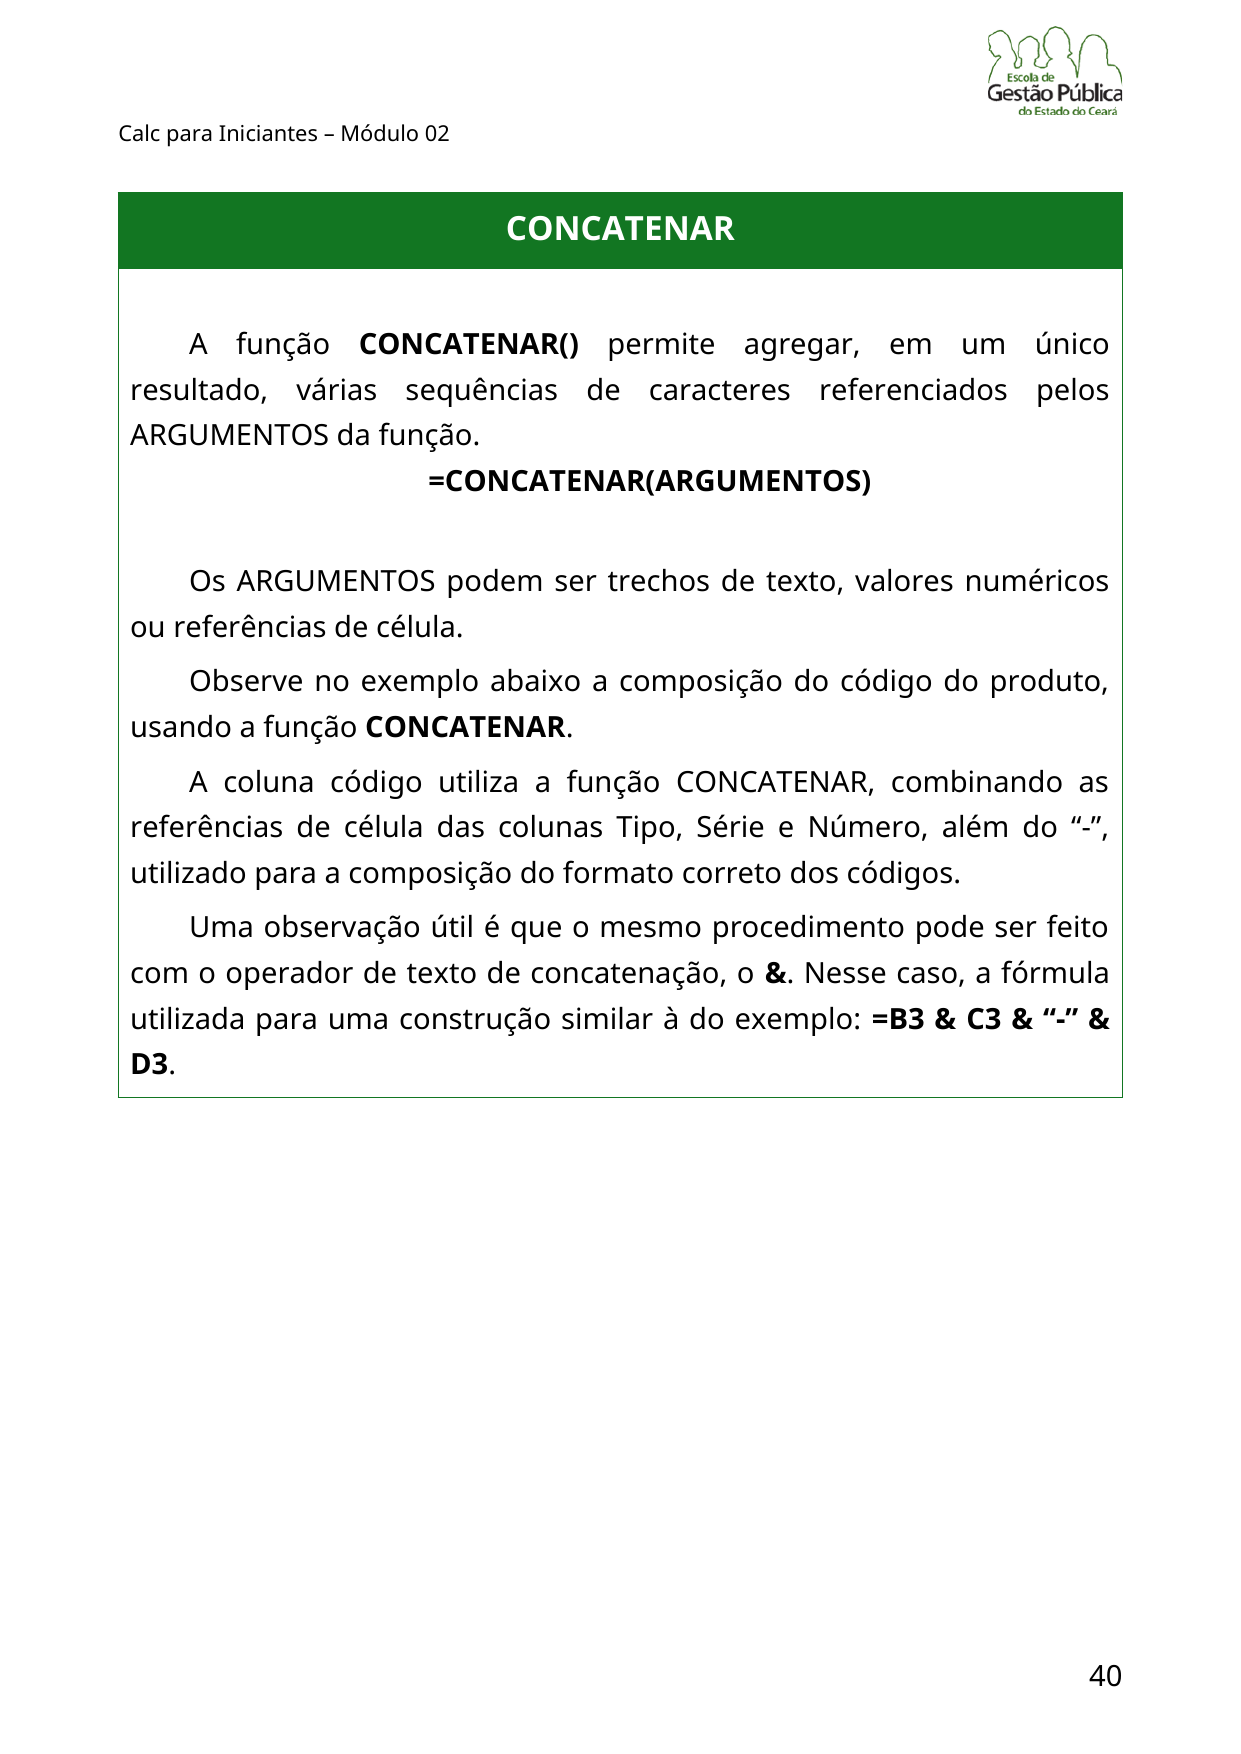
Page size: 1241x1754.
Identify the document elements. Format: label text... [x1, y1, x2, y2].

table_cell A função CONCATENAR() permite agregar, em um único resultado, várias sequências de caracteres referenciados pelos ARGUMENTOS da função. =CONCATENAR(ARGUMENTOS) Os ARGUMENTOS podem ser trechos de texto, valores numéricos ou referências de célula. Observe no exemplo abaixo a composição do código do produto, usando a função CONCATENAR. A coluna código utiliza a função CONCATENAR, combinando as referências de célula das colunas Tipo, Série e Número, além do “-”, utilizado para a composição do formato correto dos códigos. Uma observação útil é que o mesmo procedimento pode ser feito com o operador de texto de concatenação, o &. Nesse caso, a fórmula utilizada para uma construção similar à do exemplo: =B3 & C3 & “-” & D3. [119, 269, 1122, 1097]
picture [118, 26, 1123, 115]
table_header CONCATENAR [119, 193, 1122, 268]
